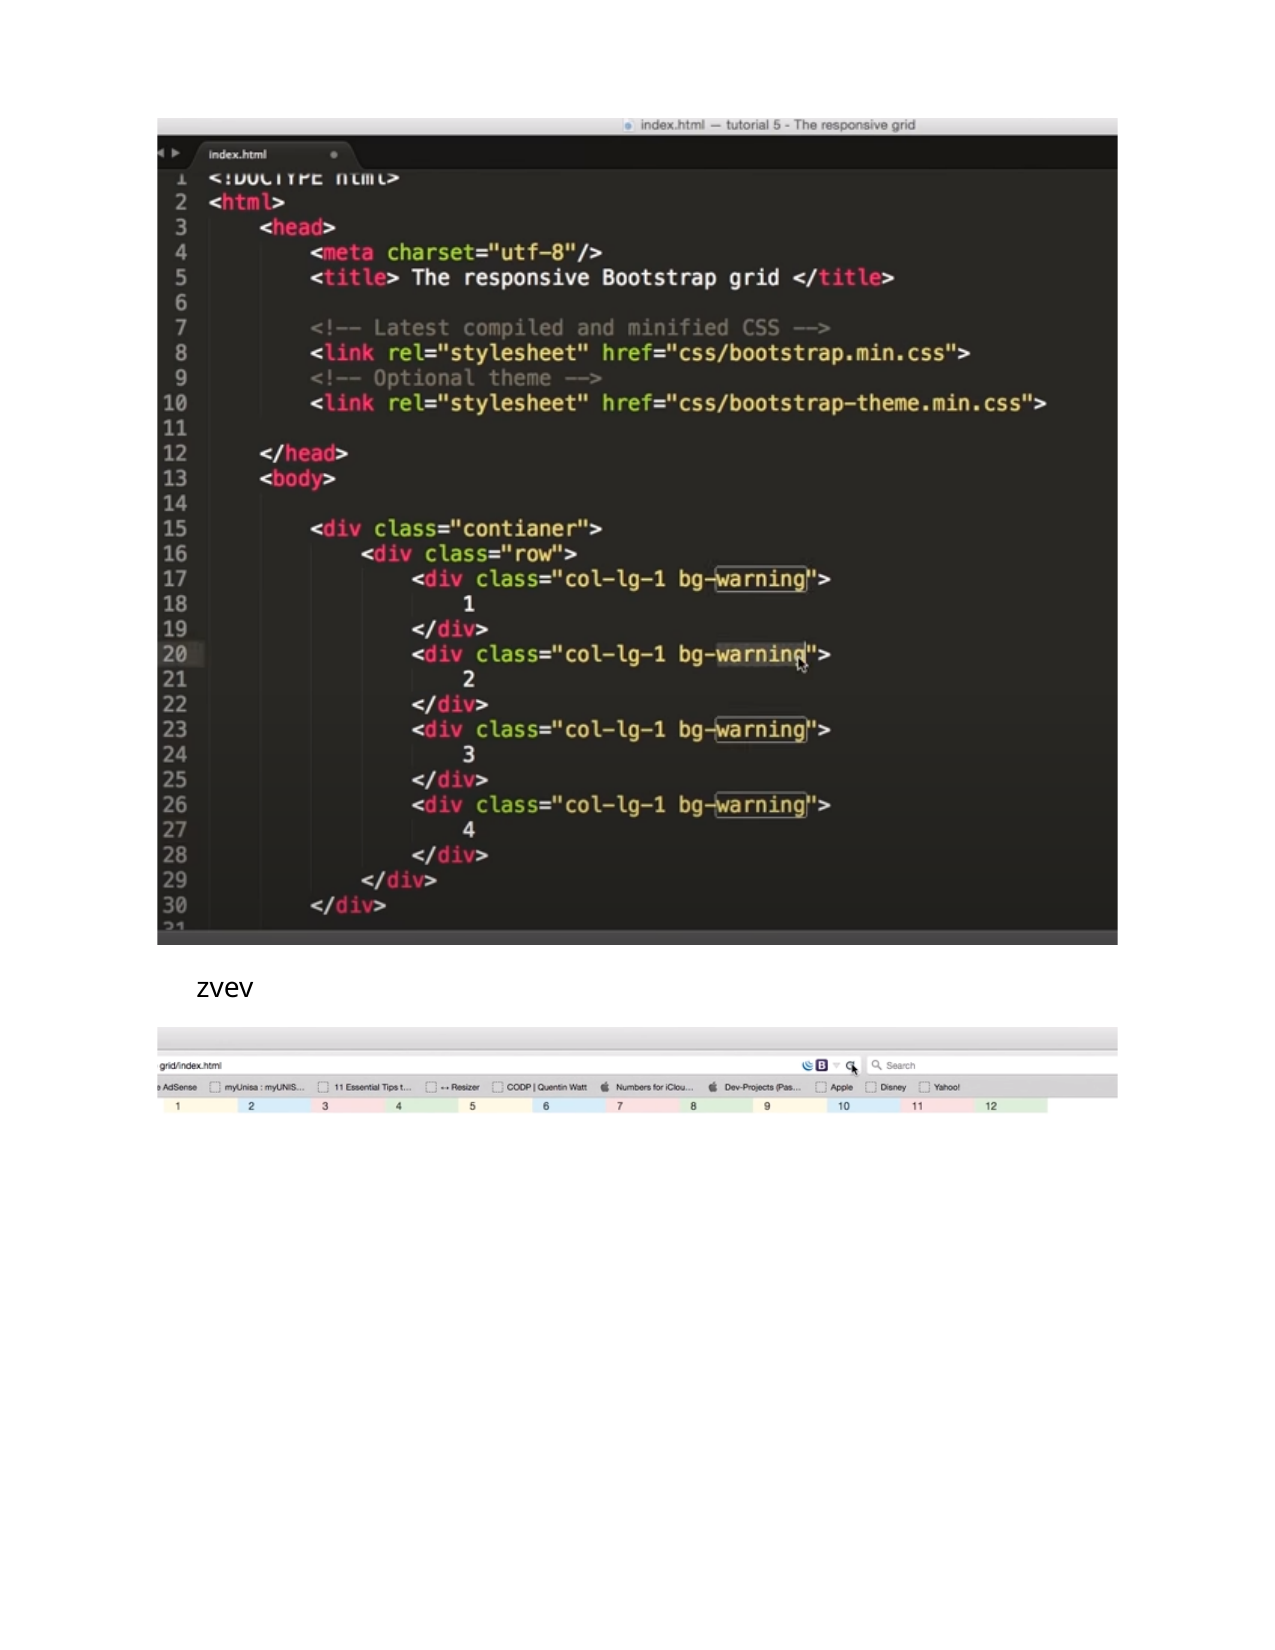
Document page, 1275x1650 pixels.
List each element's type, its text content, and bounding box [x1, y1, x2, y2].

text zvev [196, 118, 1157, 1005]
picture [157, 1027, 1118, 1161]
picture [157, 118, 1118, 945]
